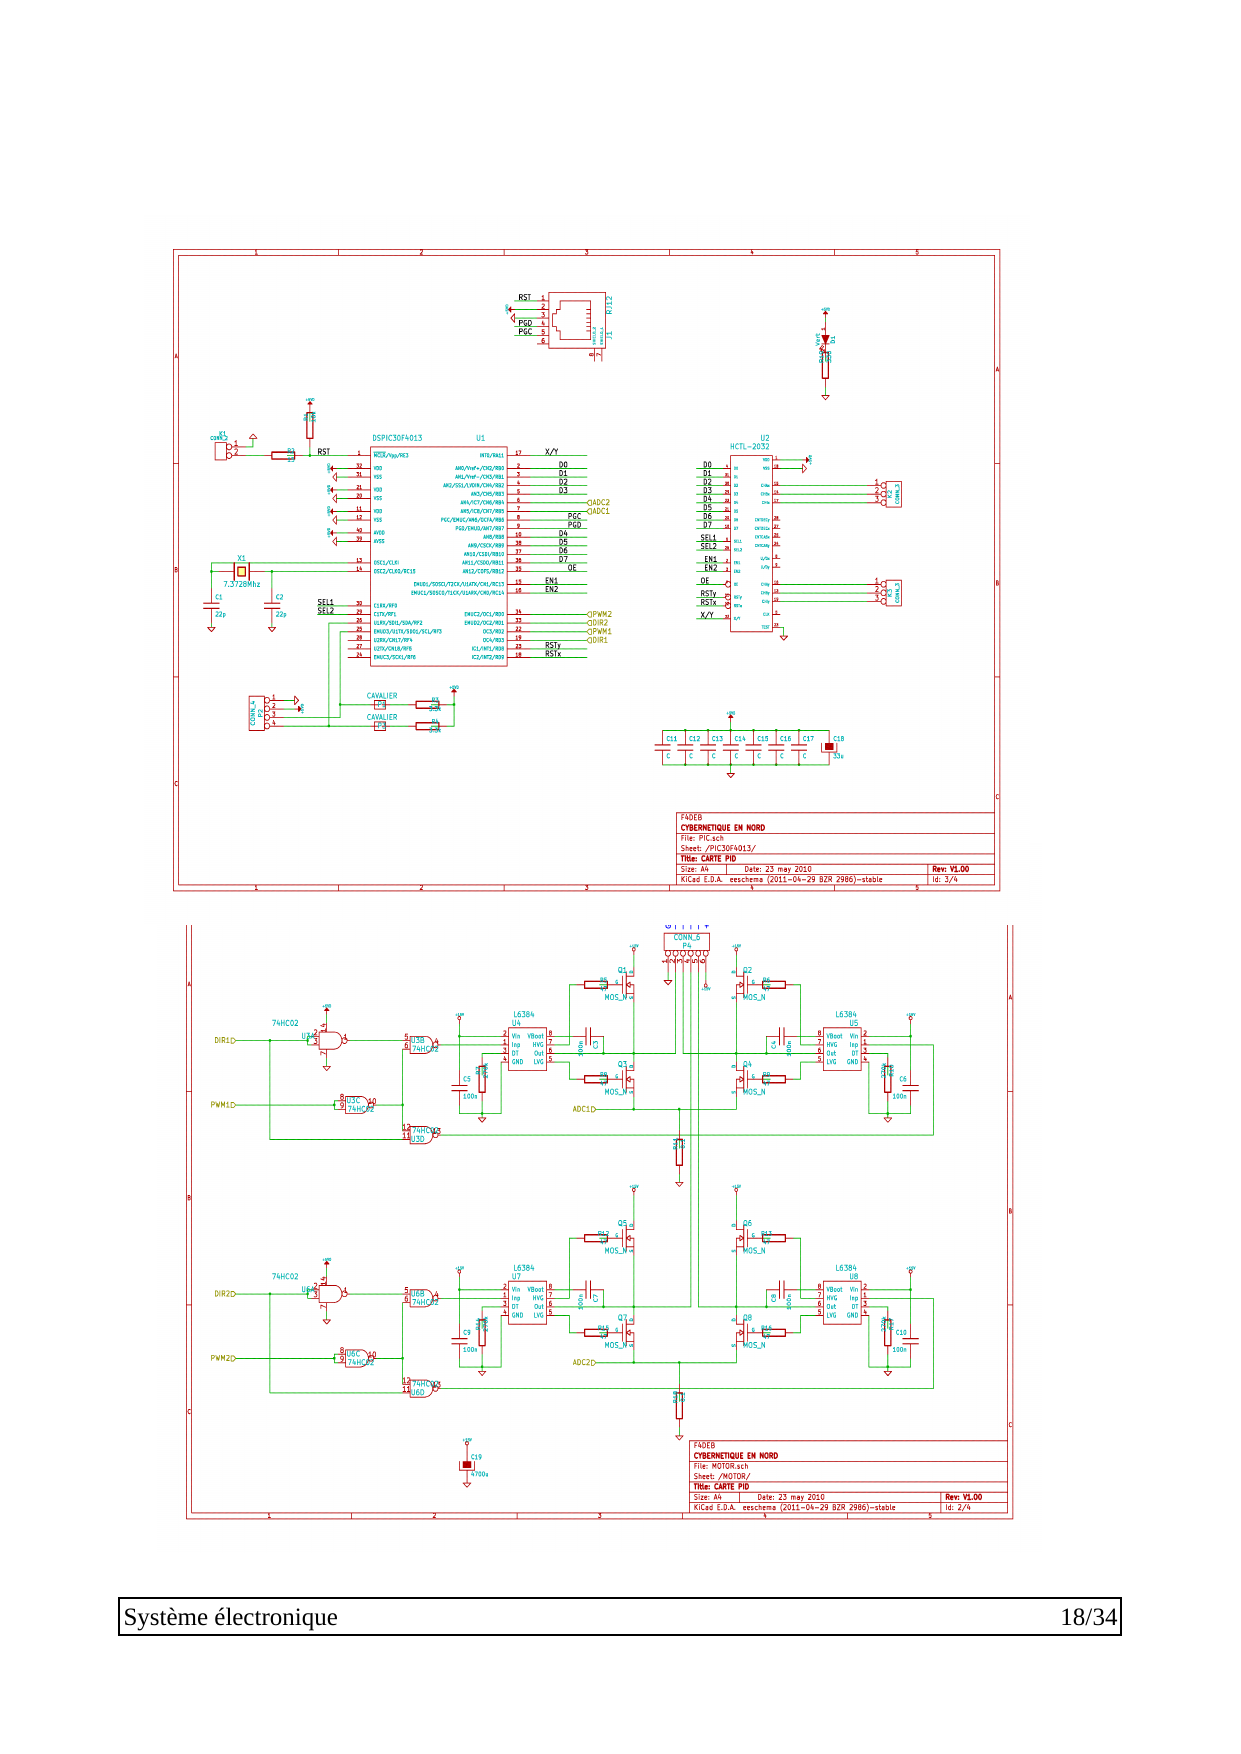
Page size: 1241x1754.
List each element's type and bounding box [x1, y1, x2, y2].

picture [143, 215, 1043, 1553]
